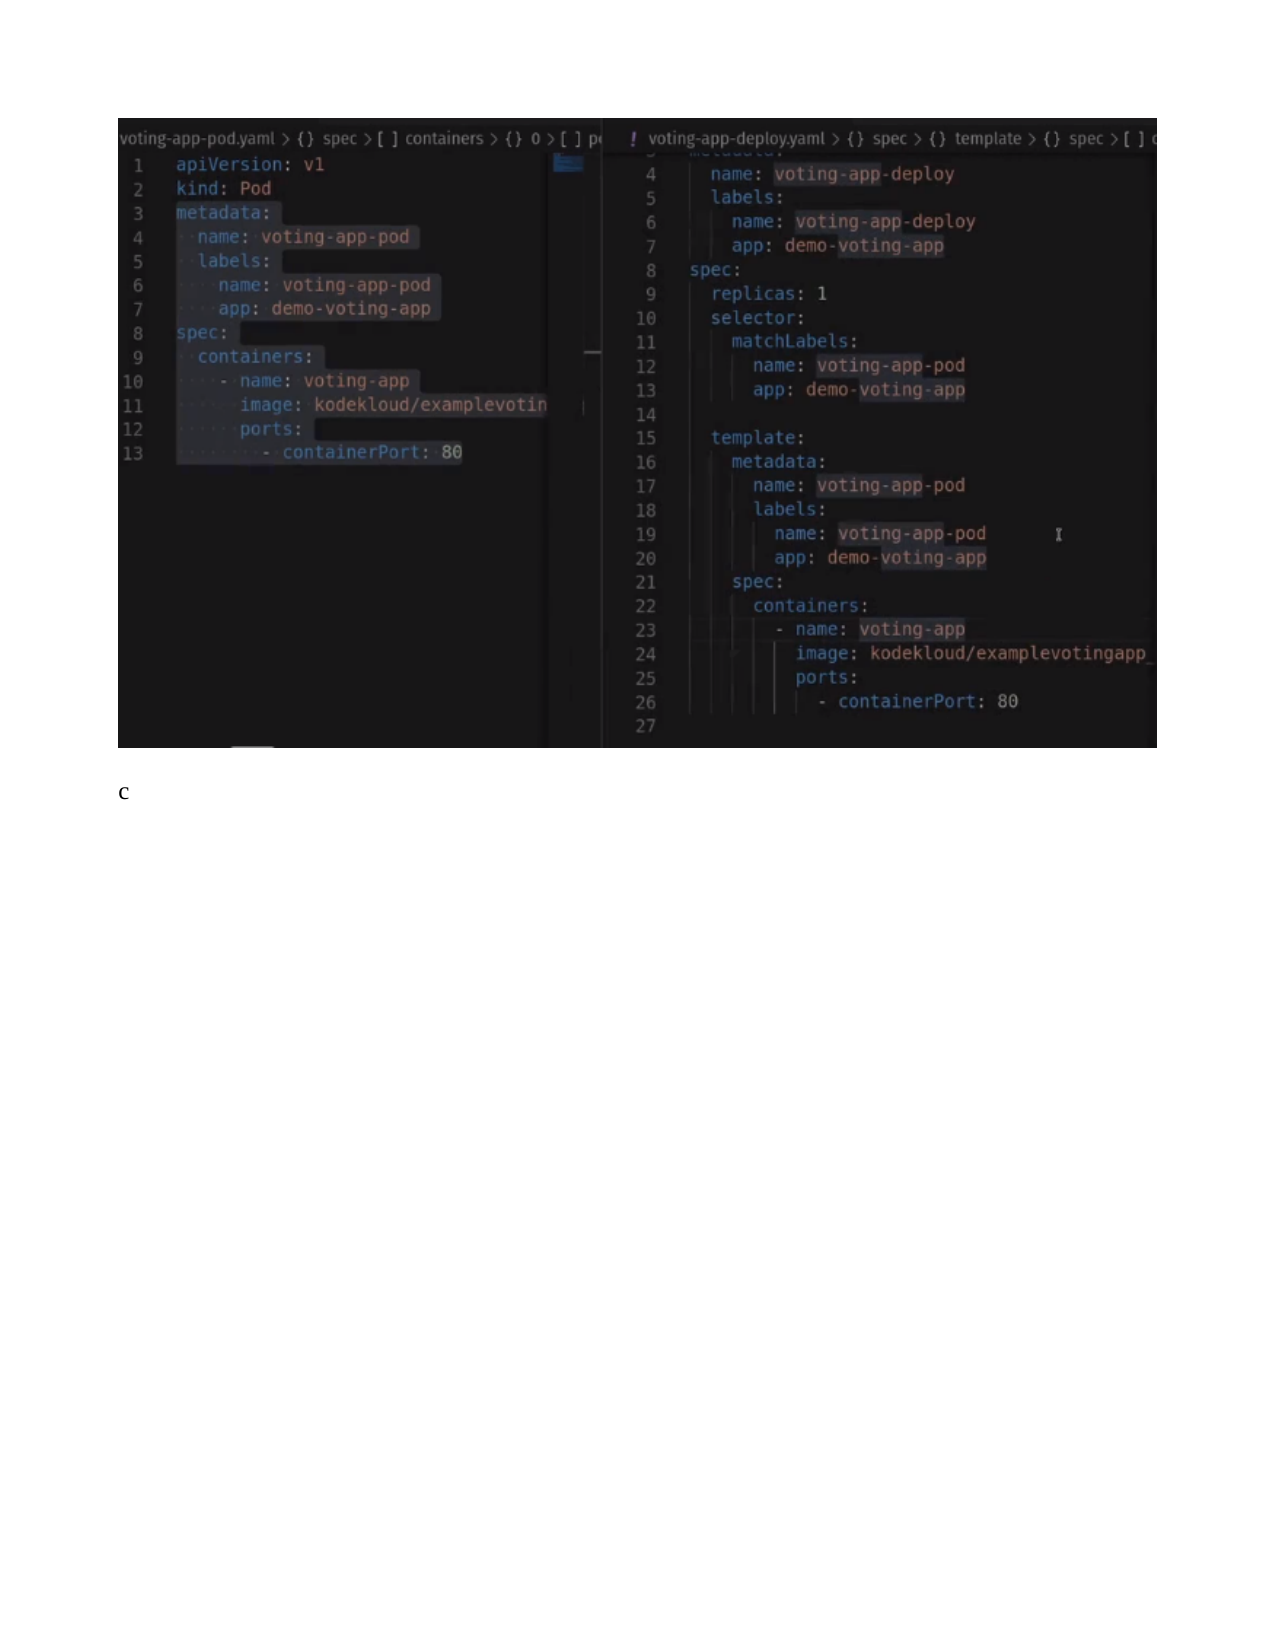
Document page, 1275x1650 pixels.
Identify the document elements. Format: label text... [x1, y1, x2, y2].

picture [118, 118, 1157, 748]
text c [118, 776, 1157, 805]
